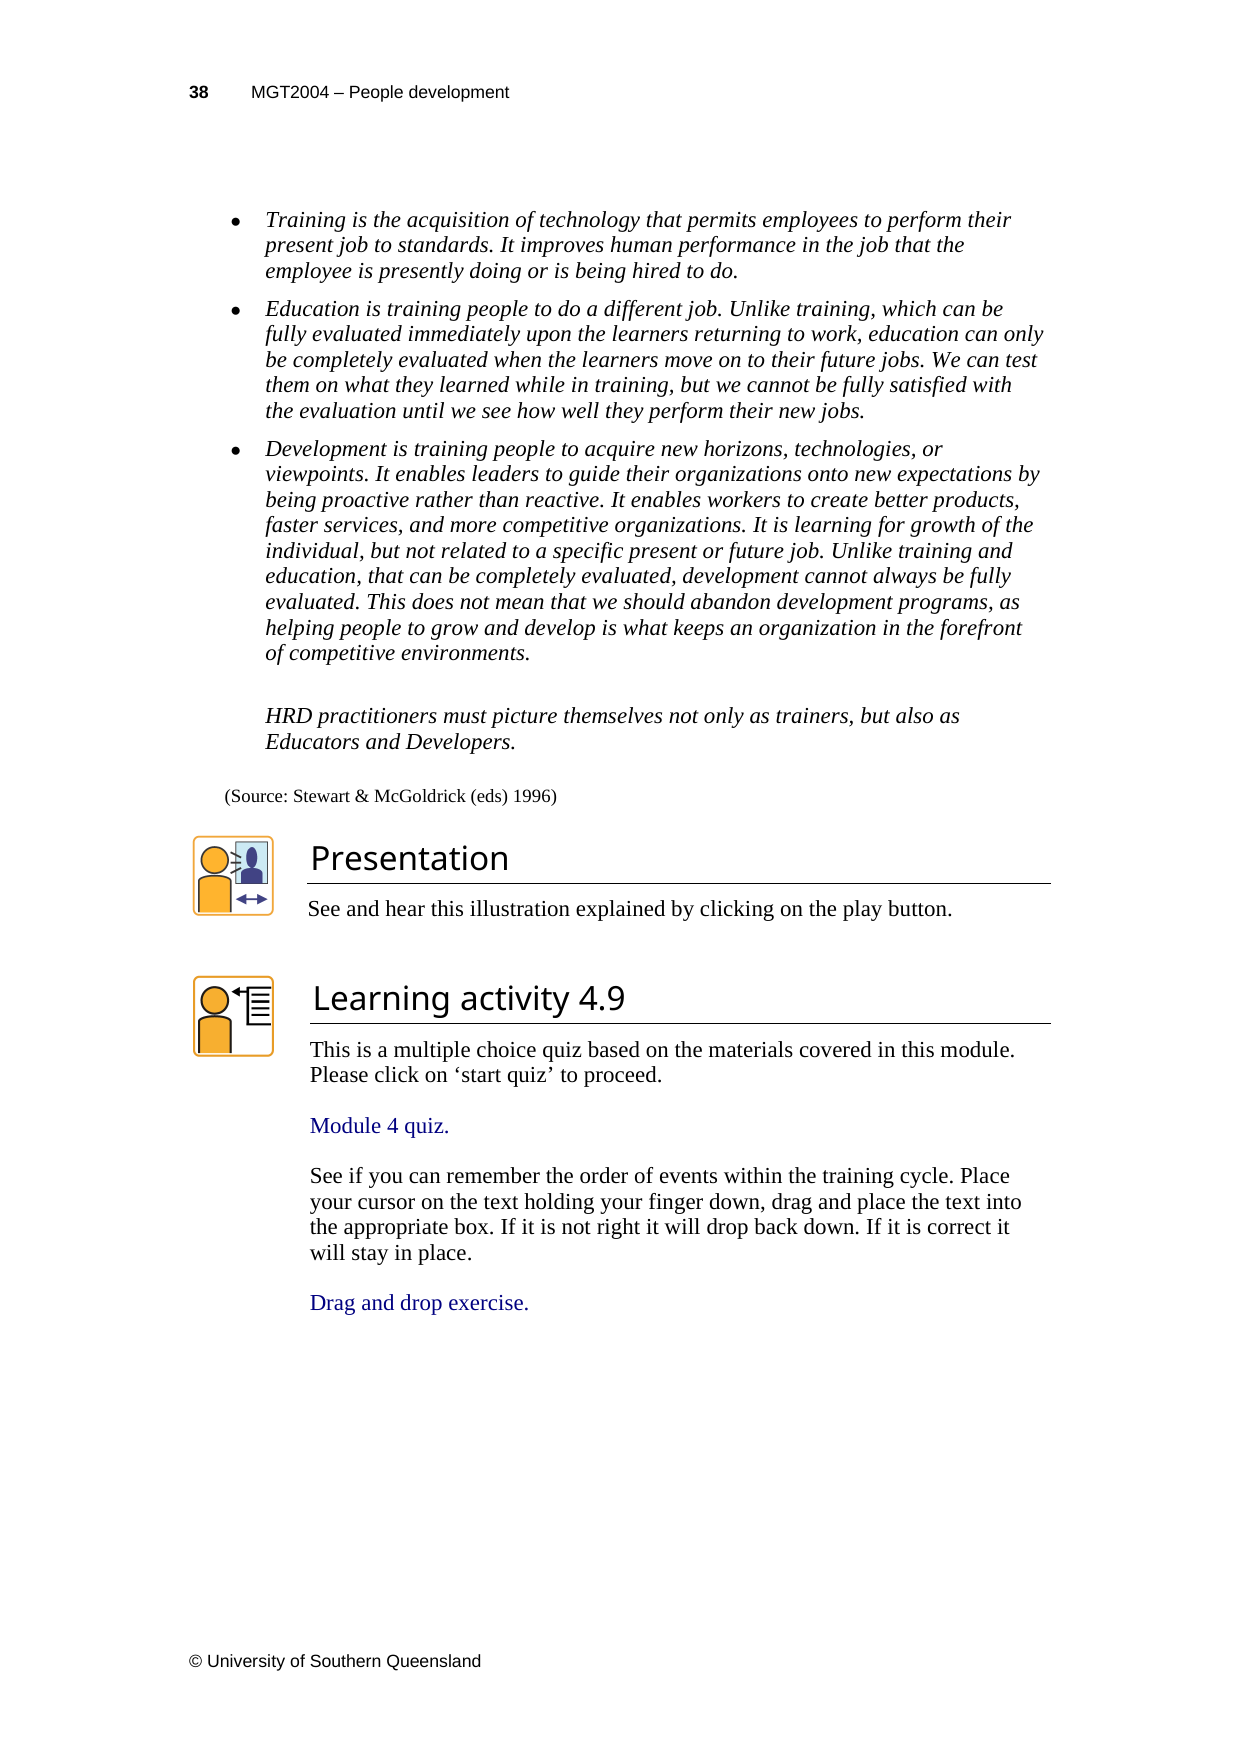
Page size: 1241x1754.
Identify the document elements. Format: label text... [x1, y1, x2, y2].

text (Source: Stewart & McGoldrick (eds) 1996) [224, 786, 1051, 807]
table_header [189, 972, 309, 1316]
table_header Learning activity 4.9 [310, 972, 1051, 1023]
table_header [189, 832, 307, 922]
table_header This is a multiple choice quiz based on the materials covered in this module. Please click on ‘start quiz’ to proceed. Module 4 quiz. See if you can remember the order of events within the training cycle. Place your cursor on the text holding your finger down, drag and place the text into the appropriate box. If it is not right it will drop back down. If it is correct it will stay in place. Drag and drop exercise. [310, 1024, 1051, 1316]
picture [188, 831, 278, 920]
table_header See and hear this illustration explained by clicking on the play button. [307, 884, 1051, 922]
table_header Presentation [307, 832, 1051, 883]
table_header Training is the acquisition of technology that permits employees to perform their present job to standards. It improves human performance in the job that the employee is presently doing or is being hired to do. Education is training people to do a different job. Unlike training, which can be fully evaluated immediately upon the learners returning to work, education can only be completely evaluated when the learners move on to their future jobs. We can test them on what they learned while in training, but we cannot be fully satisfied with the evaluation until we see how well they perform their new jobs. Development is training people to acquire new horizons, technologies, or viewpoints. It enables leaders to guide their organizations onto new expectations by being proactive rather than reactive. It enables workers to create better products, faster services, and more competitive organizations. It is learning for growth of the individual, but not related to a specific present or future job. Unlike training and education, that can be completely evaluated, development cannot always be fully evaluated. This does not mean that we should abandon development programs, as helping people to grow and develop is what keeps an organization in the forefront of competitive environments. HRD practitioners must picture themselves not only as trainers, but also as Educators and Developers. [230, 207, 1047, 754]
picture [188, 972, 278, 1061]
